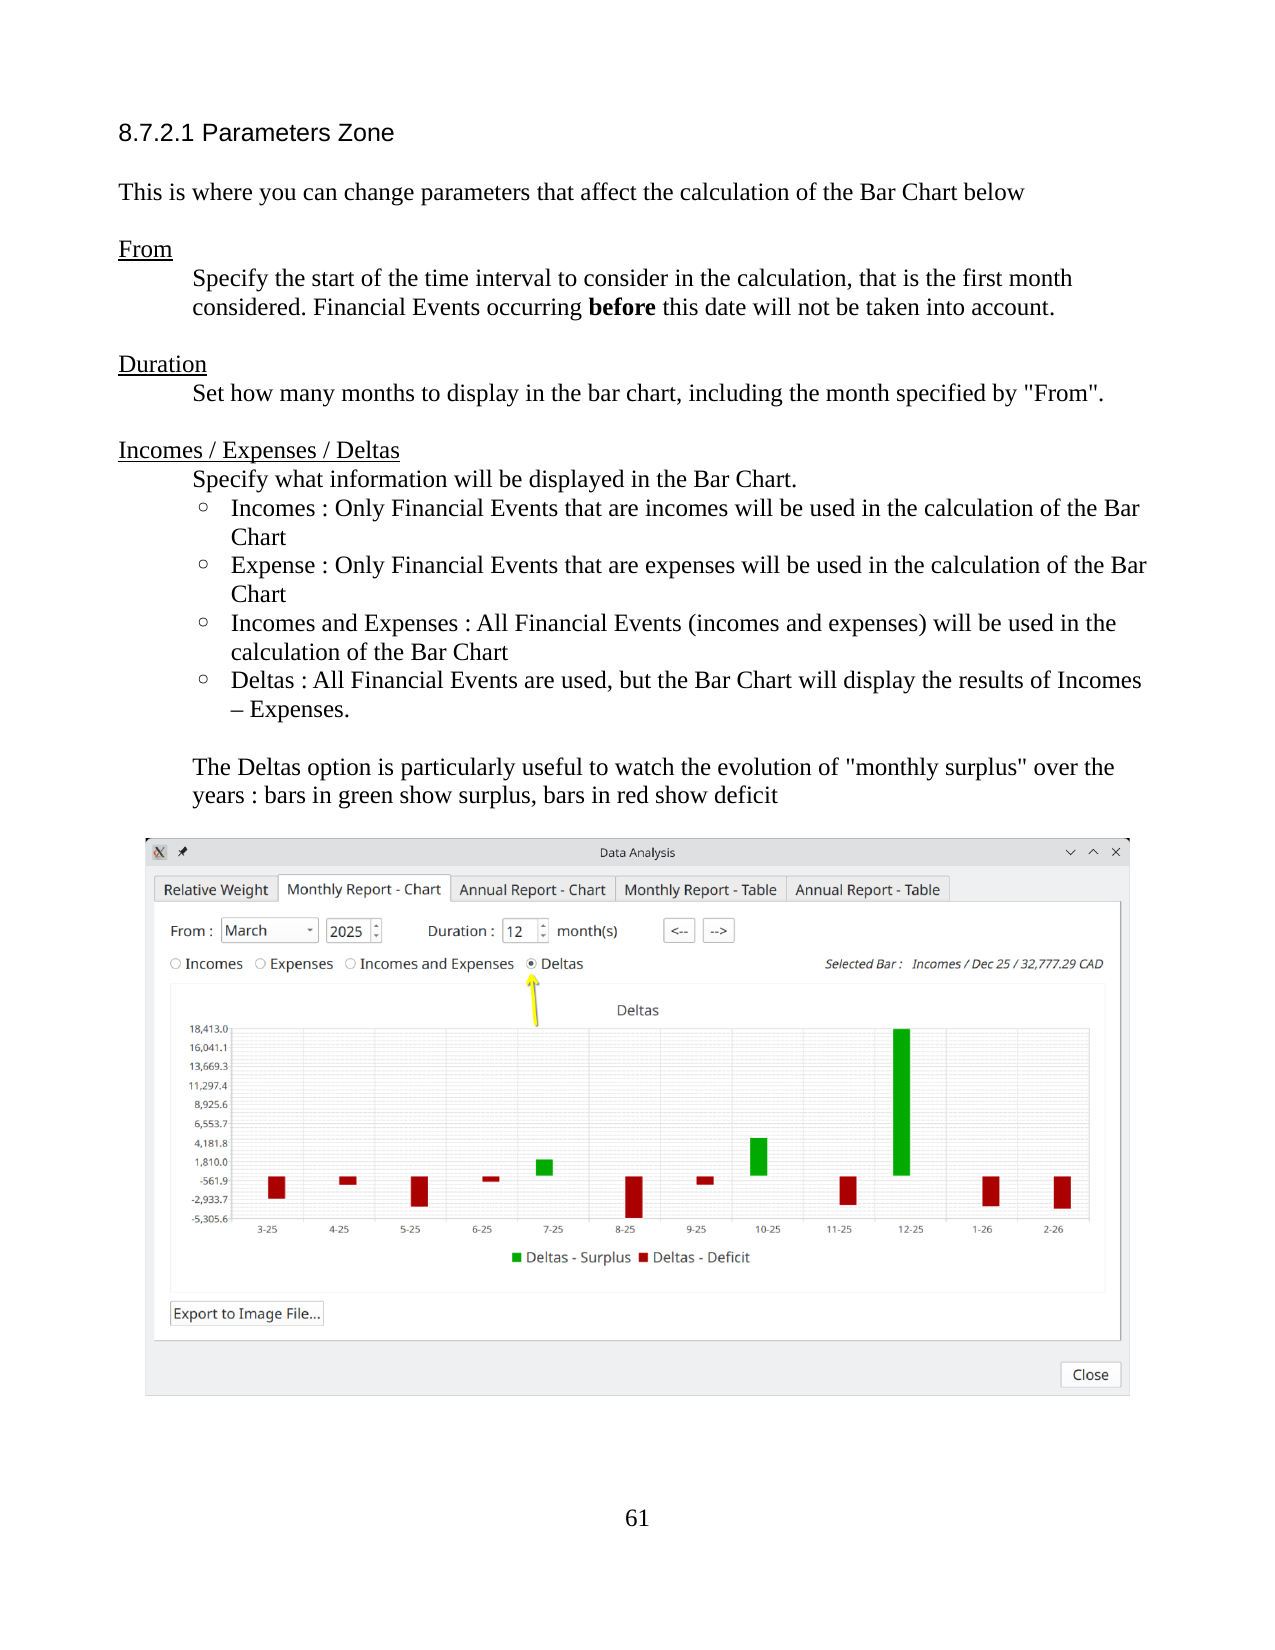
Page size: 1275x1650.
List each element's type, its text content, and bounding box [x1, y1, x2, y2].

text The Deltas option is particularly useful to watch the evolution of "monthly surplus" over the years : bars in green show surplus, bars in red show deficit [192, 752, 1157, 809]
text Specify what information will be displayed in the Bar Chart. [192, 464, 1157, 493]
picture [145, 838, 1130, 1396]
list Incomes and Expenses : All Financial Events (incomes and expenses) will be used in the calculation of the Bar Chart [193, 608, 1157, 666]
list Expense : Only Financial Events that are expenses will be used in the calculation of the Bar Chart [193, 551, 1157, 608]
list Incomes : Only Financial Events that are incomes will be used in the calculation of the Bar Chart [193, 493, 1157, 551]
text Specify the start of the time interval to consider in the calculation, that is the first month considered. Financial Events occurring before this date will not be taken into account. [192, 263, 1157, 321]
text Duration [118, 349, 1157, 378]
subtitle Parameters Zone [118, 118, 1157, 147]
text From [118, 234, 1157, 263]
text Set how many months to display in the bar chart, including the month specified by "From". [192, 378, 1157, 407]
text Incomes / Expenses / Deltas [118, 436, 1157, 464]
list Deltas : All Financial Events are used, but the Bar Chart will display the results of Incomes – Expenses. [193, 666, 1157, 723]
text This is where you can change parameters that affect the calculation of the Bar Chart below [118, 177, 1157, 206]
